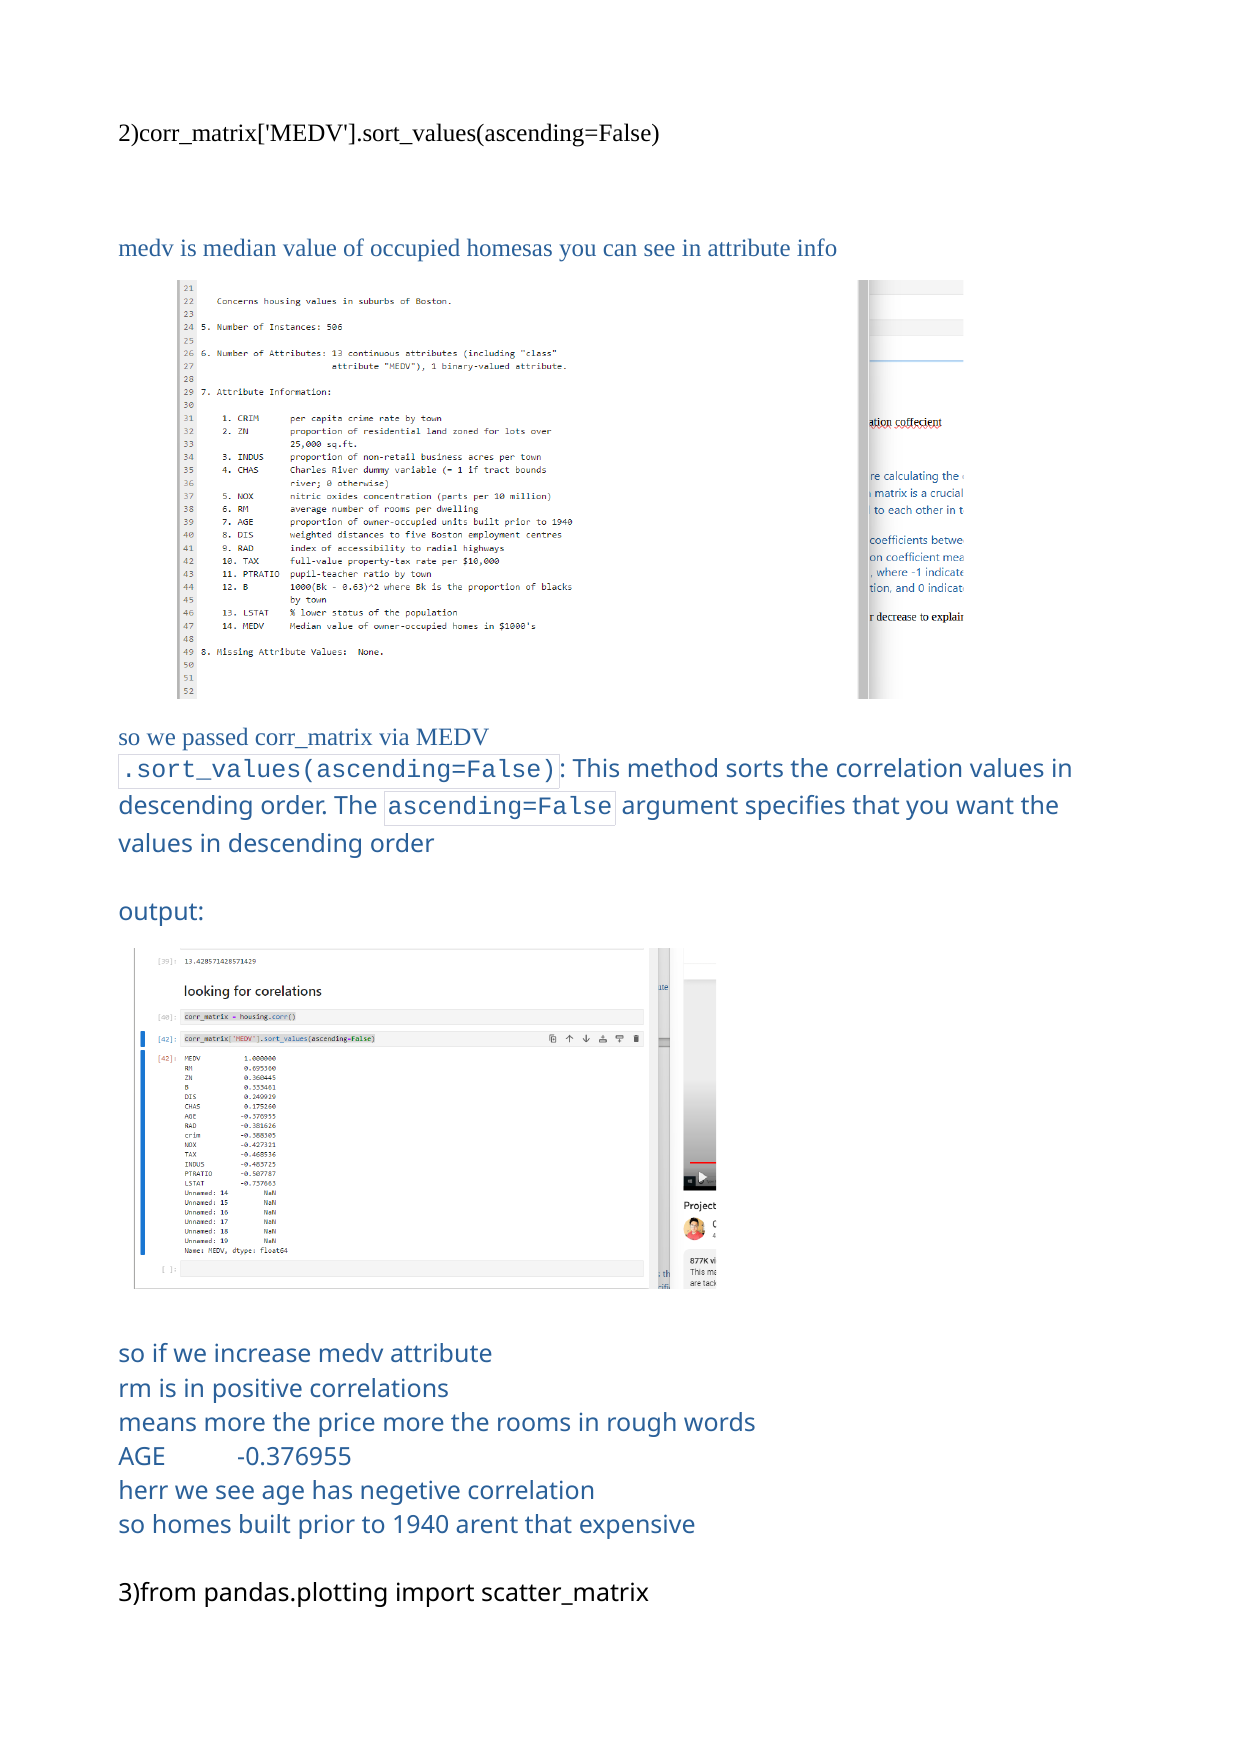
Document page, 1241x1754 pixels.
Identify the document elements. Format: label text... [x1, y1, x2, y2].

text so we passed corr_matrix via MEDV [118, 722, 1122, 751]
text AGE -0.376955 [118, 1438, 1122, 1472]
text means more the price more the rooms in rough words [118, 1404, 1122, 1438]
text so if we increase medv attribute [118, 1336, 1122, 1370]
text medv is median value of occupied homesas you can see in attribute info [118, 233, 1122, 262]
text .sort_values(ascending=False): This method sorts the correlation values in descending order. The ascending=False argument specifies that you want the values in descending order [118, 751, 1122, 859]
text output: [118, 893, 1122, 927]
text so homes built prior to 1940 arent that expensive [118, 1506, 1122, 1541]
text rm is in positive correlations [118, 1370, 1122, 1404]
text herr we see age has negetive correlation [118, 1472, 1122, 1506]
text 2)corr_matrix['MEDV'].sort_values(ascending=False) [118, 118, 1122, 147]
text 3)from pandas.plotting import scatter_matrix [118, 1574, 1122, 1609]
